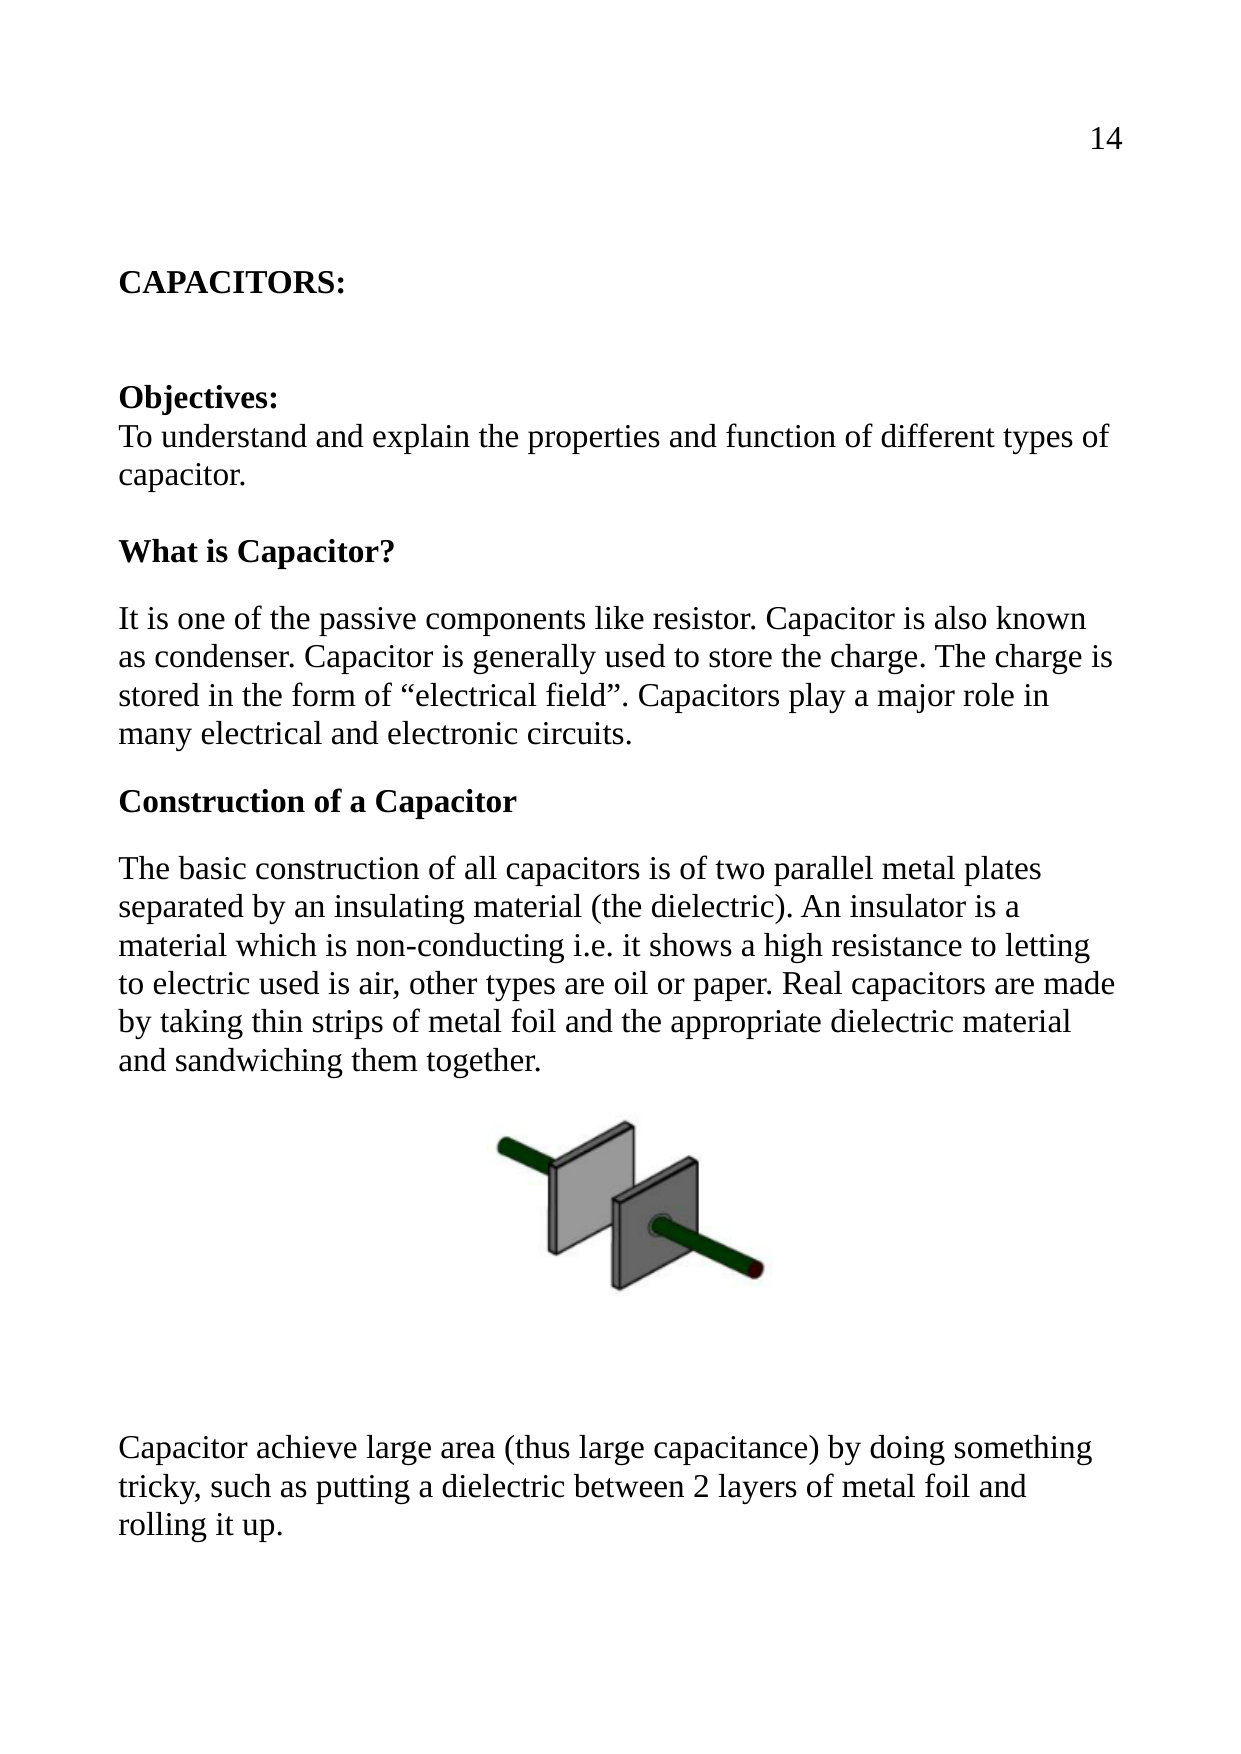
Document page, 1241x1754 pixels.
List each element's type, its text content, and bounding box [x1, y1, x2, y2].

picture [451, 1107, 789, 1322]
text CAPACITORS: [118, 263, 1122, 301]
text Objectives: [118, 378, 1122, 416]
text What is Capacitor? [118, 531, 1122, 569]
text To understand and explain the properties and function of different types of capacitor. [118, 416, 1122, 493]
text It is one of the passive components like resistor. Capacitor is also known as condenser. Capacitor is generally used to store the charge. The charge is stored in the form of “electrical field”. Capacitors play a major role in many electrical and electronic circuits. [118, 598, 1122, 752]
text The basic construction of all capacitors is of two parallel metal plates separated by an insulating material (the dielectric). An insulator is a material which is non-conducting i.e. it shows a high resistance to letting to electric used is air, other types are oil or paper. Real capacitors are made by taking thin strips of metal foil and the appropriate dielectric material and sandwiching them together. [118, 848, 1122, 1078]
text Construction of a Capacitor [118, 781, 1122, 819]
text Capacitor achieve large area (thus large capacitance) by doing something tricky, such as putting a dielectric between 2 layers of metal foil and rolling it up. [118, 1351, 1122, 1542]
